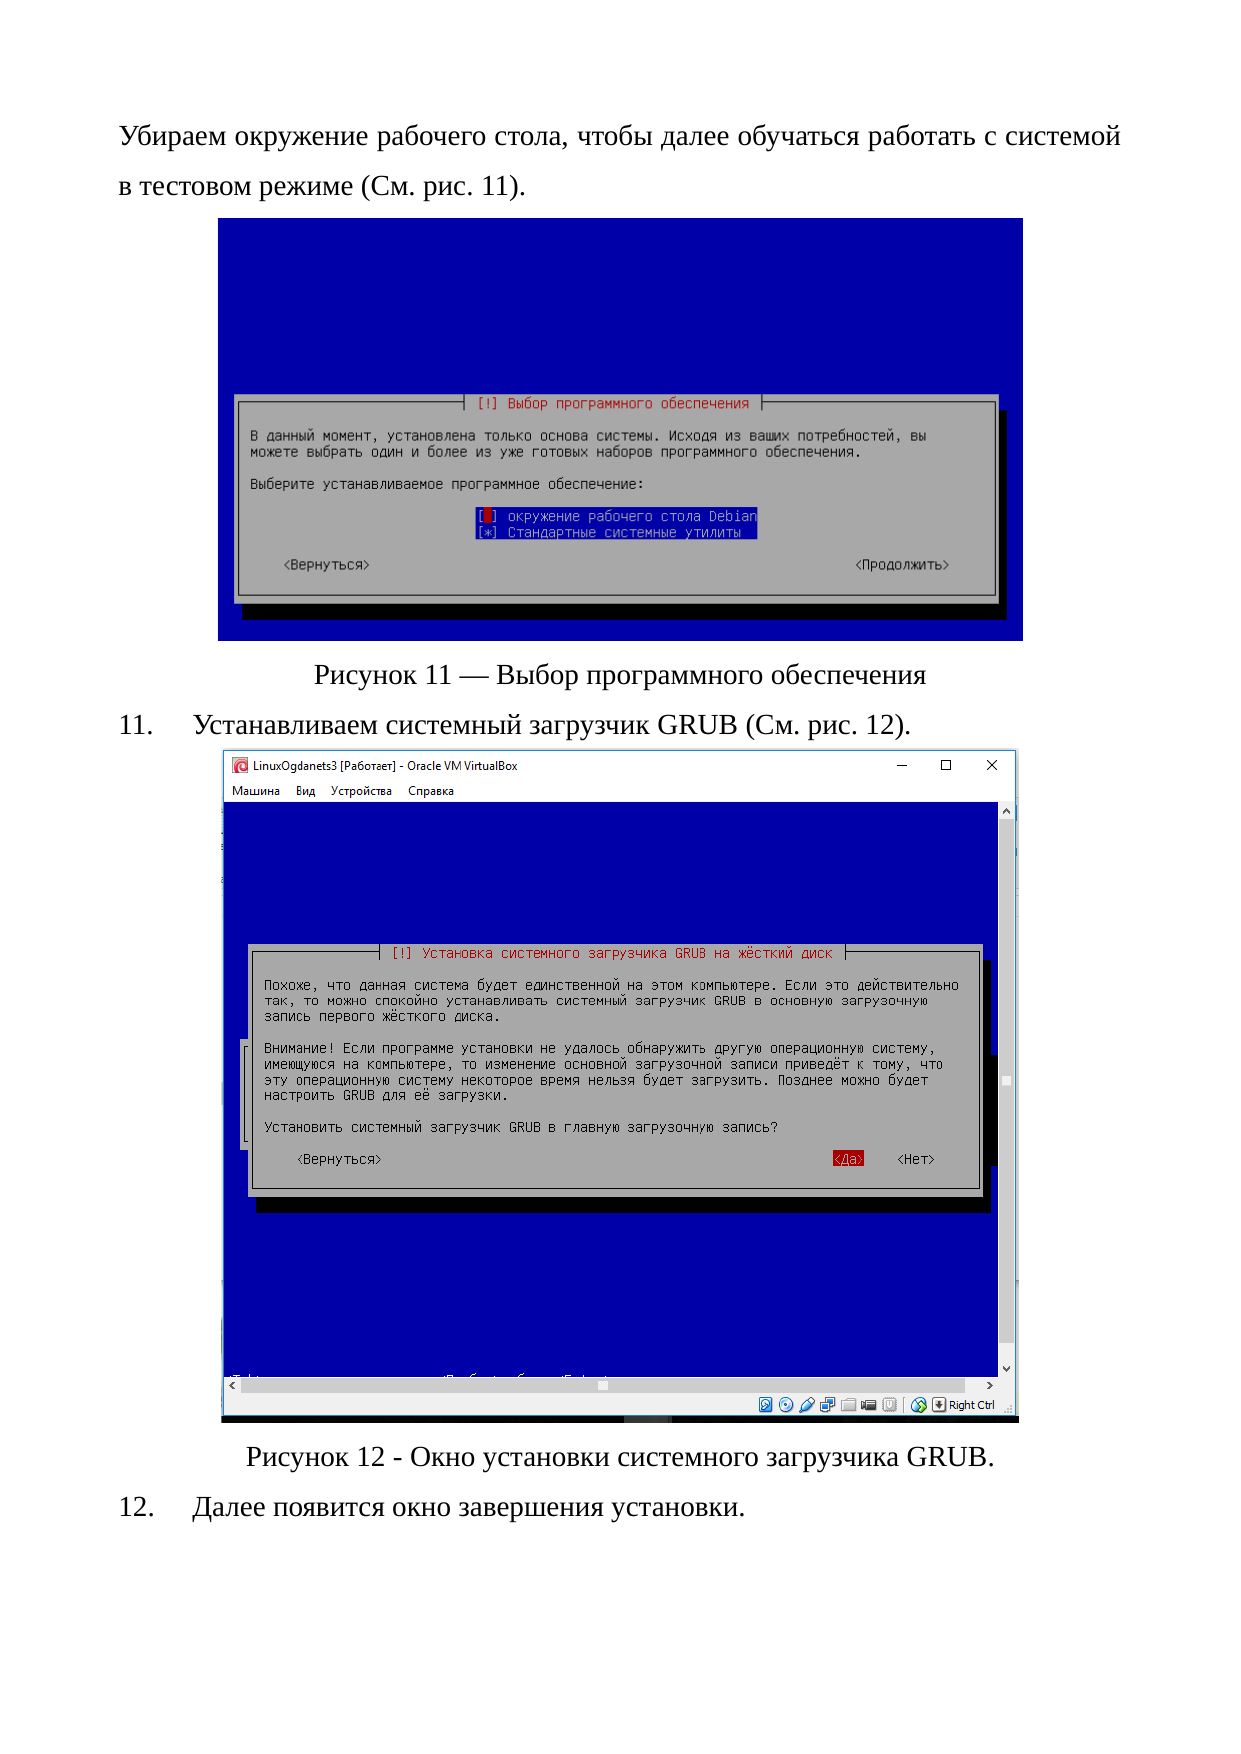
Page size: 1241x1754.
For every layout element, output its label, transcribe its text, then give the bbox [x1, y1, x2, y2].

picture [221, 748, 1019, 1423]
picture [217, 218, 1024, 641]
text Убираем окружение рабочего стола, чтобы далее обучаться работать с системой в тестовом режиме (См. рис. 11). [118, 118, 1122, 202]
text 11. Устанавливаем системный загрузчик GRUB (См. рис. 12). [118, 707, 1122, 741]
text 12. Далее появится окно завершения установки. [118, 1489, 1122, 1523]
text Рисунок 11 — Выбор программного обеспечения [118, 219, 1122, 691]
text Рисунок 12 - Окно установки системного загрузчика GRUB. [118, 758, 1122, 1472]
